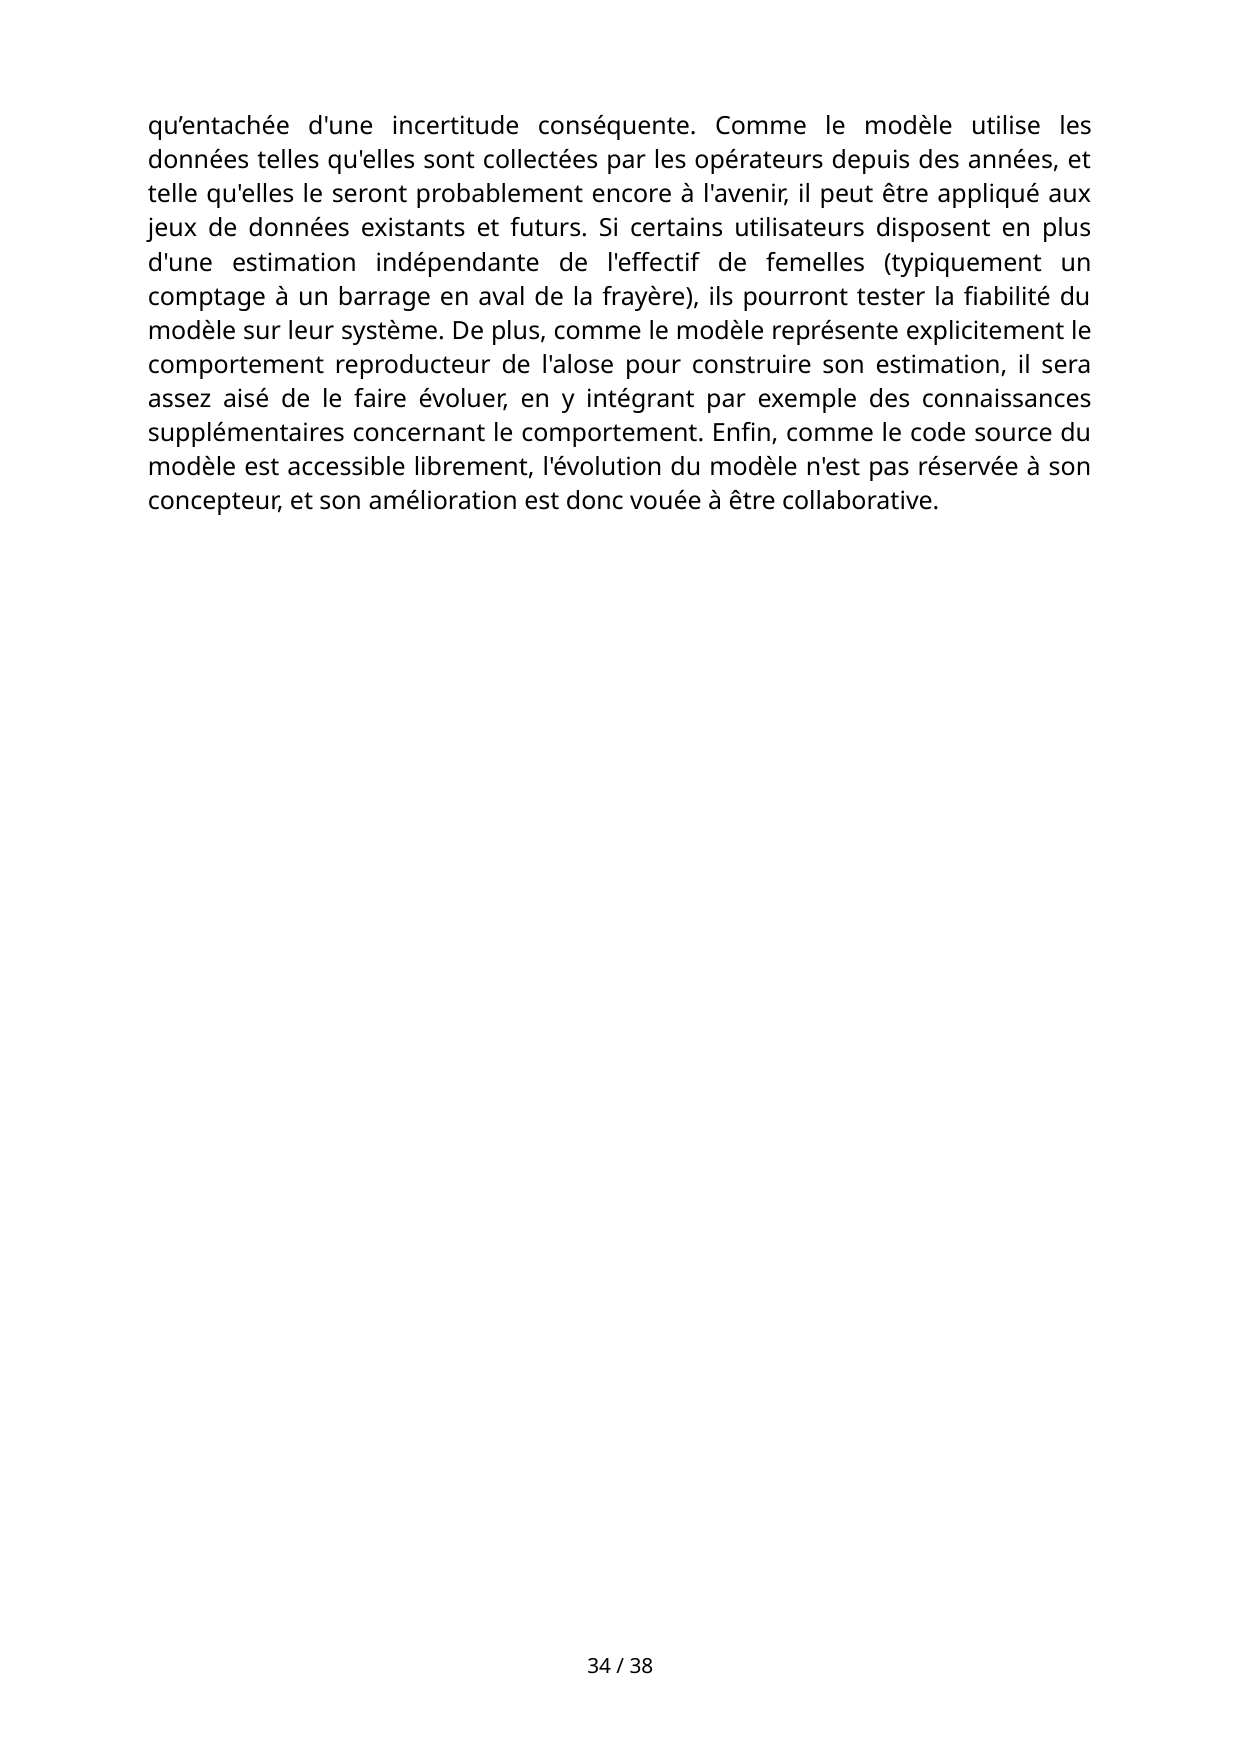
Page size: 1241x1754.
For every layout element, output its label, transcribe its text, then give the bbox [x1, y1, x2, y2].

text qu’entachée d'une incertitude conséquente. Comme le modèle utilise les données telles qu'elles sont collectées par les opérateurs depuis des années, et telle qu'elles le seront probablement encore à l'avenir, il peut être appliqué aux jeux de données existants et futurs. Si certains utilisateurs disposent en plus d'une estimation indépendante de l'effectif de femelles (typiquement un comptage à un barrage en aval de la frayère), ils pourront tester la fiabilité du modèle sur leur système. De plus, comme le modèle représente explicitement le comportement reproducteur de l'alose pour construire son estimation, il sera assez aisé de le faire évoluer, en y intégrant par exemple des connaissances supplémentaires concernant le comportement. Enfin, comme le code source du modèle est accessible librement, l'évolution du modèle n'est pas réservée à son concepteur, et son amélioration est donc vouée à être collaborative. [148, 108, 1093, 517]
